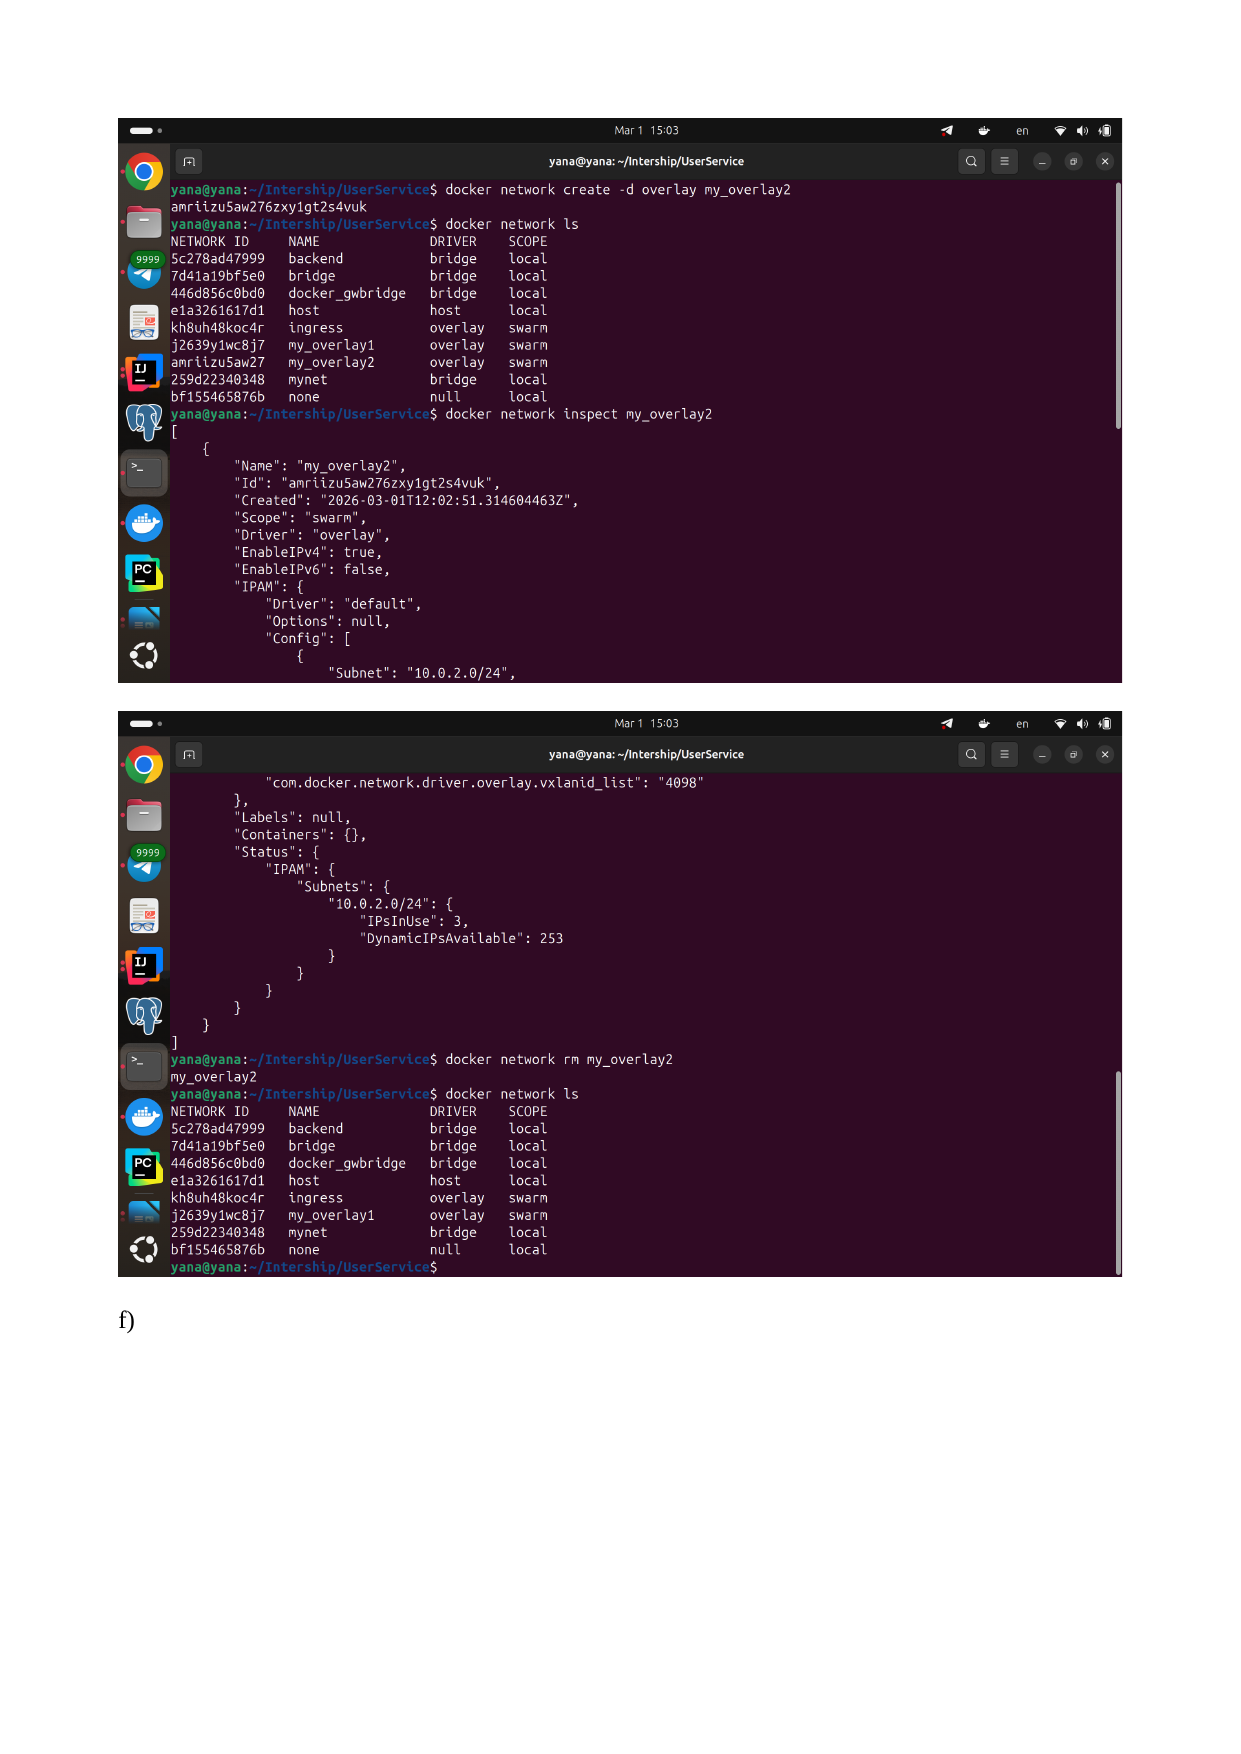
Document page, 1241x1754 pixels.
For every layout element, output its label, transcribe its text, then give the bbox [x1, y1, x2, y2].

picture [118, 118, 1123, 683]
text f) [118, 1305, 1122, 1334]
picture [118, 711, 1123, 1277]
